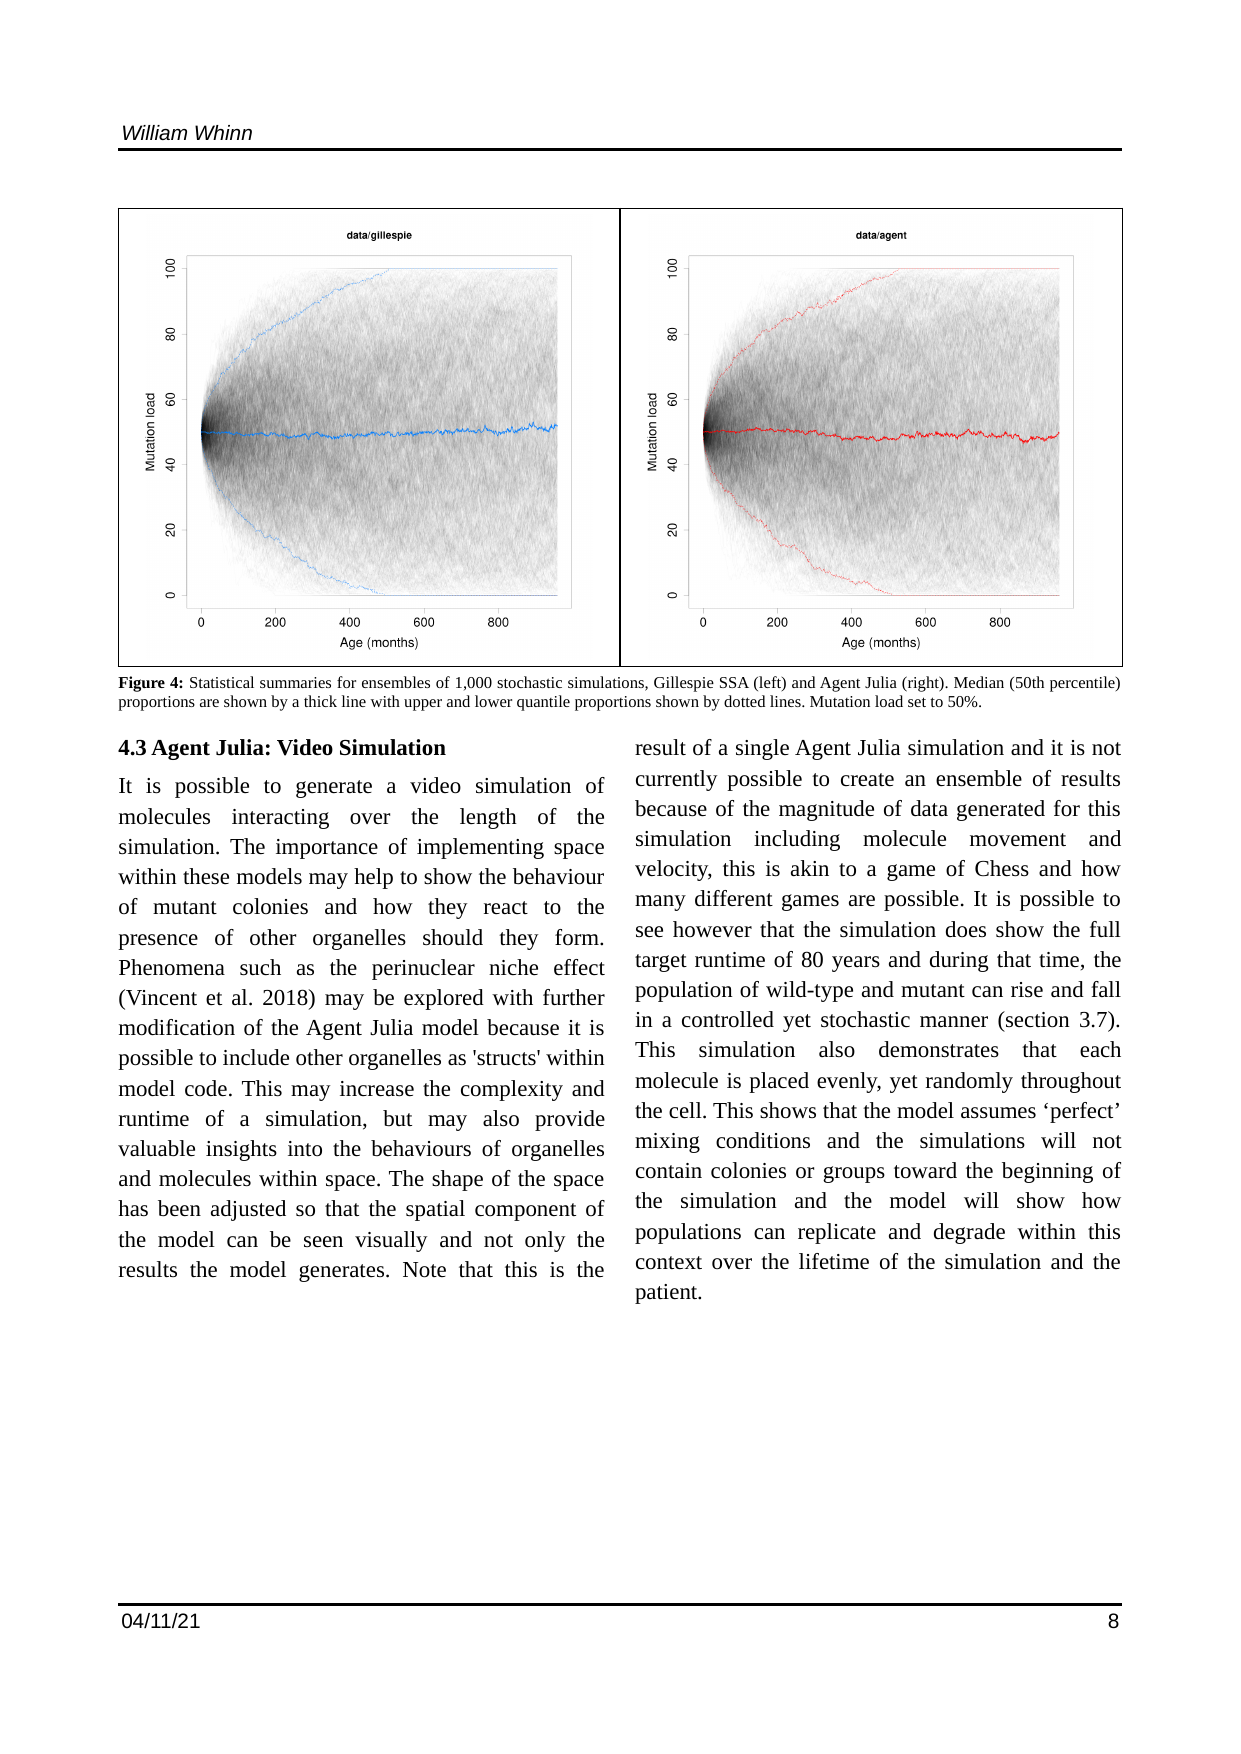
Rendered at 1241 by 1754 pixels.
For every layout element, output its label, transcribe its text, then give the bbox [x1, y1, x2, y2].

table_cell Figure 4: Statistical summaries for ensembles of 1,000 stochastic simulations, Gillespie SSA (left) and Agent Julia (right). Median (50th percentile) proportions are shown by a thick line with upper and lower quantile proportions shown by dotted lines. Mutation load set to 50%. [118, 667, 1122, 717]
picture [145, 214, 593, 660]
table_header [621, 209, 1122, 666]
picture [647, 214, 1095, 660]
table_header [119, 209, 619, 666]
text It is possible to generate a video simulation of molecules interacting over the length of the simulation. The importance of implementing space within these models may help to show the behaviour of mutant colonies and how they react to the presence of other organelles should they form. Phenomena such as the perinuclear niche effect (Vincent et al. 2018) may be explored with further modification of the Agent Julia model because it is possible to include other organelles as 'structs' within model code. This may increase the complexity and runtime of a simulation, but may also provide valuable insights into the behaviours of organelles and molecules within space. The shape of the space has been adjusted so that the spatial component of the model can be seen visually and not only the results the model generates. Note that this is the [118, 773, 605, 1282]
text result of a single Agent Julia simulation and it is not currently possible to create an ensemble of results because of the magnitude of data generated for this simulation including molecule movement and velocity, this is akin to a game of Chess and how many different games are possible. It is possible to see however that the simulation does show the full target runtime of 80 years and during that time, the population of wild-type and mutant can rise and fall in a controlled yet stochastic manner (section 3.7). This simulation also demonstrates that each molecule is placed evenly, yet randomly throughout the cell. This shows that the model assumes ‘perfect’ mixing conditions and the simulations will not contain colonies or groups toward the beginning of the simulation and the model will show how populations can replicate and degrade within this context over the lifetime of the simulation and the patient. [635, 734, 1122, 1304]
subtitle 4.3 Agent Julia: Video Simulation [118, 734, 605, 761]
